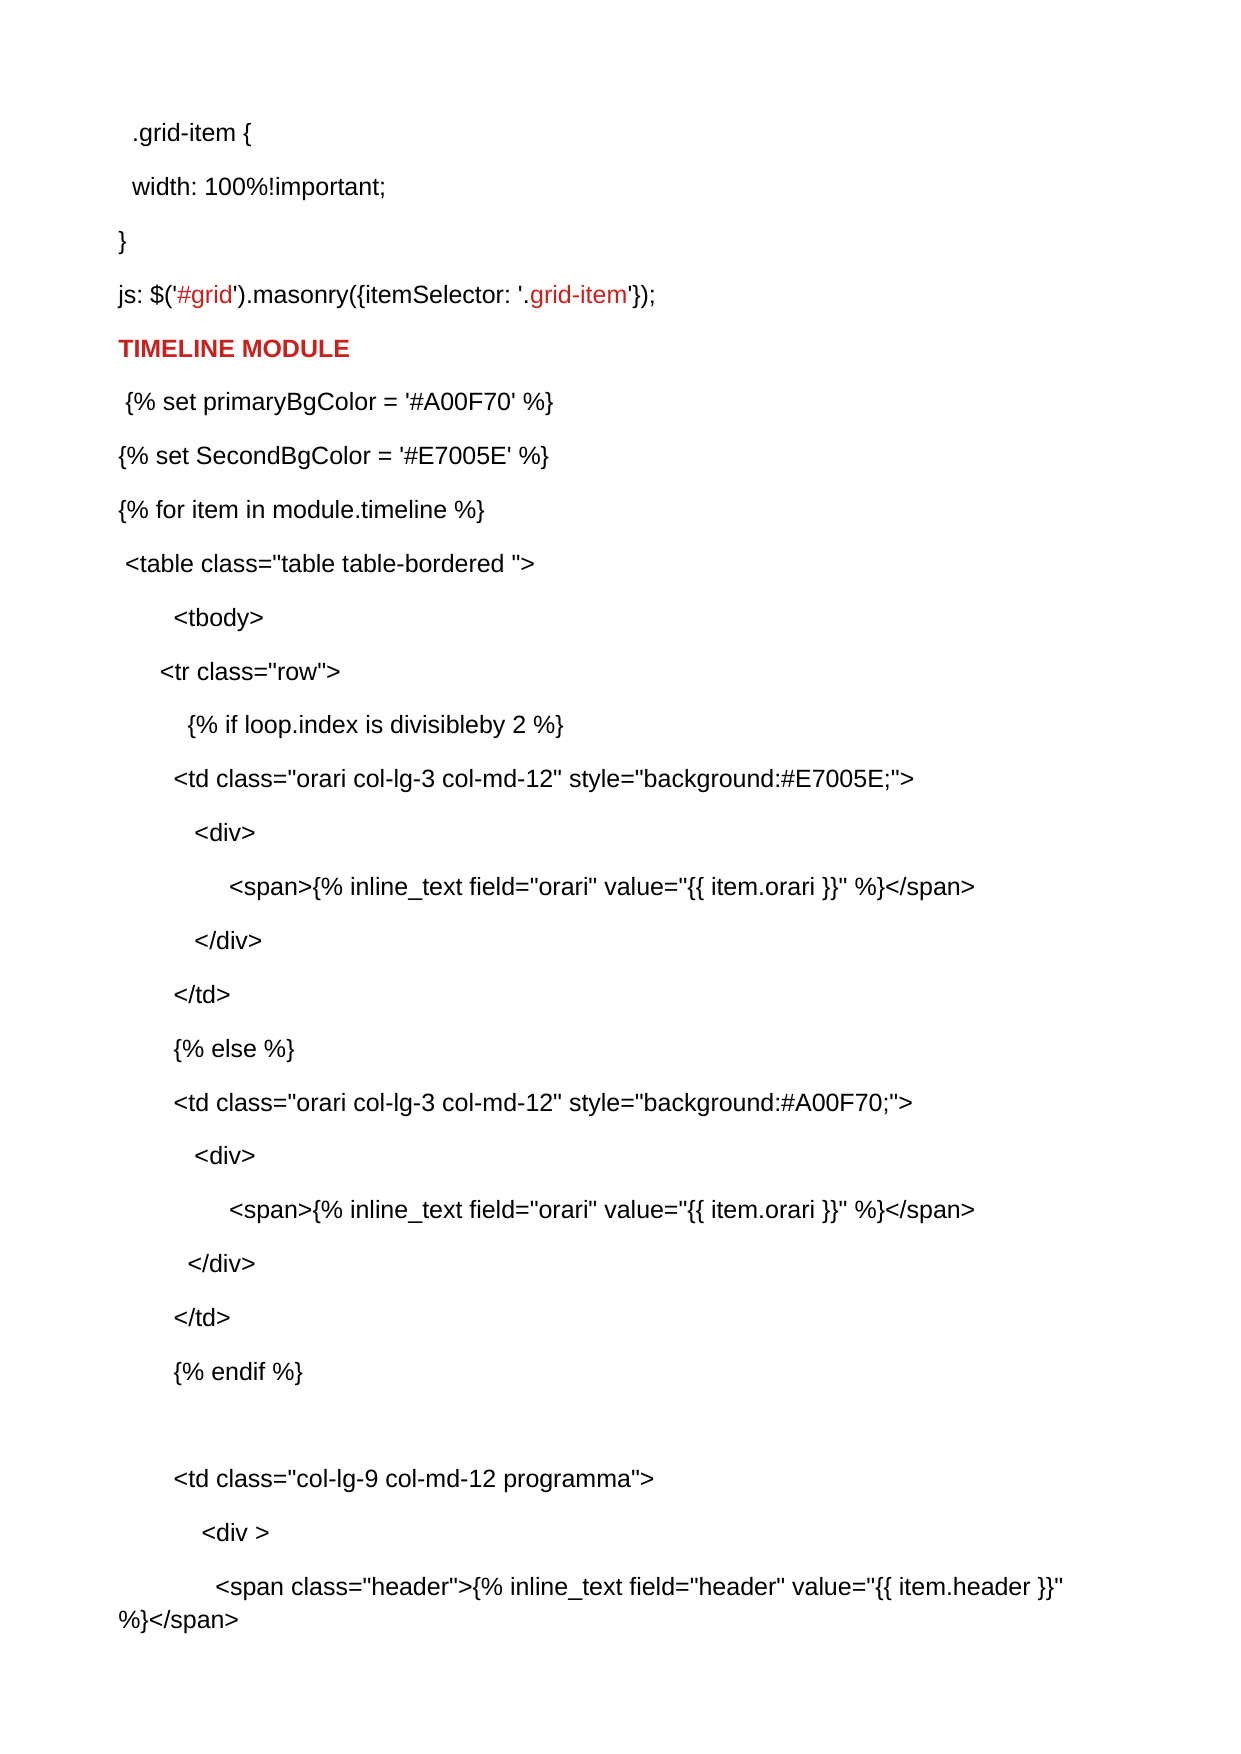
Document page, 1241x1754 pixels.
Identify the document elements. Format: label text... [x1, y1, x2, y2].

text <div> [118, 818, 1122, 847]
text {% else %} [118, 1034, 1122, 1062]
text {% endif %} [118, 1357, 1122, 1386]
text {% for item in module.timeline %} [118, 495, 1122, 524]
text <span>{% inline_text field="orari" value="{{ item.orari }}" %}</span> [118, 1195, 1122, 1224]
text {% set primaryBgColor = '#A00F70' %} [118, 387, 1122, 416]
text } [118, 226, 1122, 254]
text width: 100%!important; [118, 172, 1122, 201]
text TIMELINE MODULE [118, 333, 1122, 362]
text <div> [118, 1141, 1122, 1170]
text <td class="orari col-lg-3 col-md-12" style="background:#A00F70;"> [118, 1087, 1122, 1116]
text </div> [118, 1249, 1122, 1278]
text <td class="orari col-lg-3 col-md-12" style="background:#E7005E;"> [118, 764, 1122, 793]
text <span class="header">{% inline_text field="header" value="{{ item.header }}" %}</span> [118, 1572, 1122, 1634]
text <tbody> [118, 603, 1122, 632]
text {% if loop.index is divisibleby 2 %} [118, 711, 1122, 739]
text <div > [118, 1518, 1122, 1547]
text <table class="table table-bordered "> [118, 549, 1122, 578]
text .grid-item { [118, 118, 1122, 147]
text <tr class="row"> [118, 657, 1122, 685]
text </div> [118, 926, 1122, 955]
text <span>{% inline_text field="orari" value="{{ item.orari }}" %}</span> [118, 872, 1122, 901]
text </td> [118, 1303, 1122, 1332]
text {% set SecondBgColor = '#E7005E' %} [118, 441, 1122, 470]
text </td> [118, 980, 1122, 1008]
text js: $('#grid').masonry({itemSelector: '.grid-item'}); [118, 280, 1122, 308]
text <td class="col-lg-9 col-md-12 programma"> [118, 1464, 1122, 1493]
